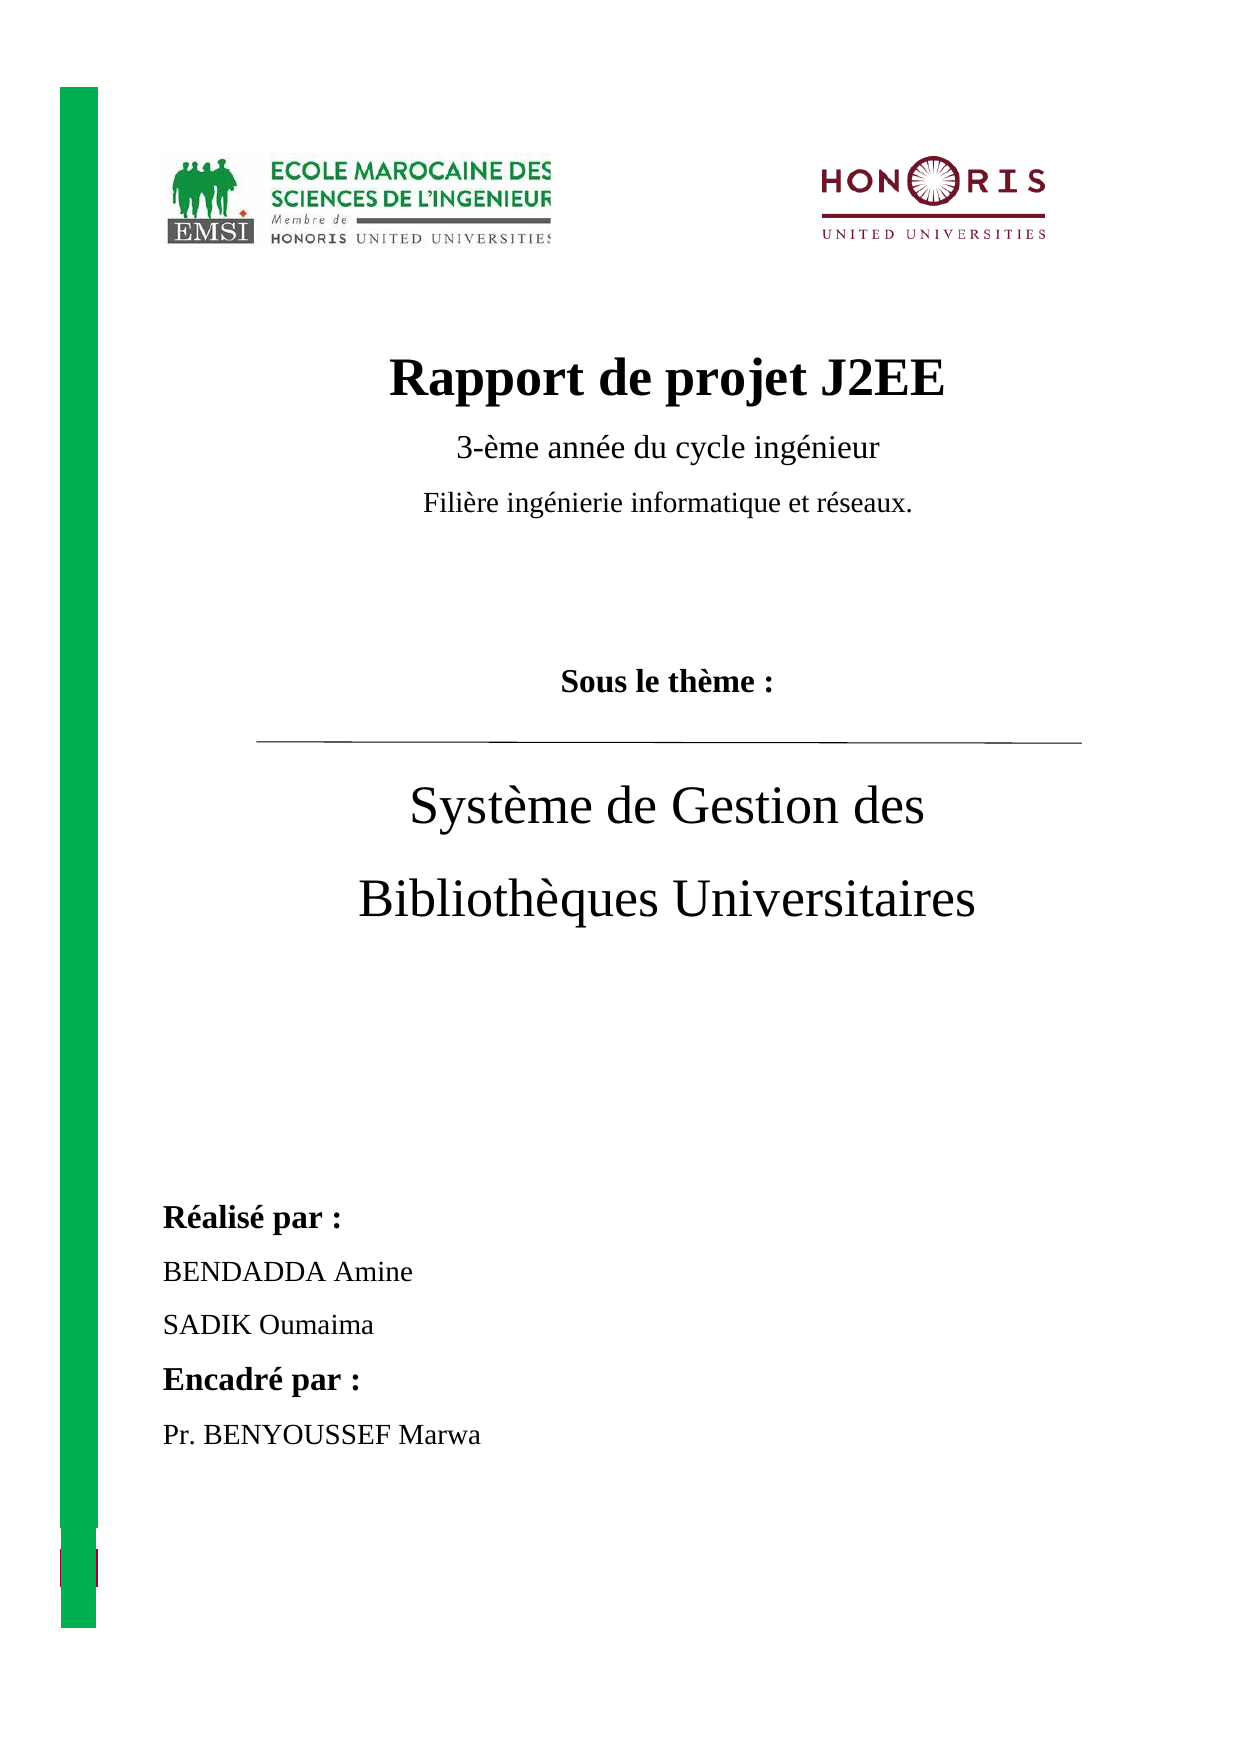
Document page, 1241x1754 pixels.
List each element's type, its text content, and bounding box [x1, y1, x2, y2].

text Pr. BENYOUSSEF Marwa [163, 1417, 692, 1451]
text 3-ème année du cycle ingénieur [269, 428, 1067, 466]
text Rapport de projet J2EE [269, 344, 1067, 407]
text Sous le thème : [268, 662, 1066, 700]
text Réalisé par : [163, 1197, 692, 1235]
text Encadré par : [163, 1359, 692, 1398]
text Système de Gestion des Bibliothèques Universitaires [269, 772, 1066, 928]
text BENDADDA Amine [163, 1254, 692, 1288]
text SADIK Oumaima [163, 1307, 692, 1341]
text Filière ingénierie informatique et réseaux. [269, 485, 1067, 519]
